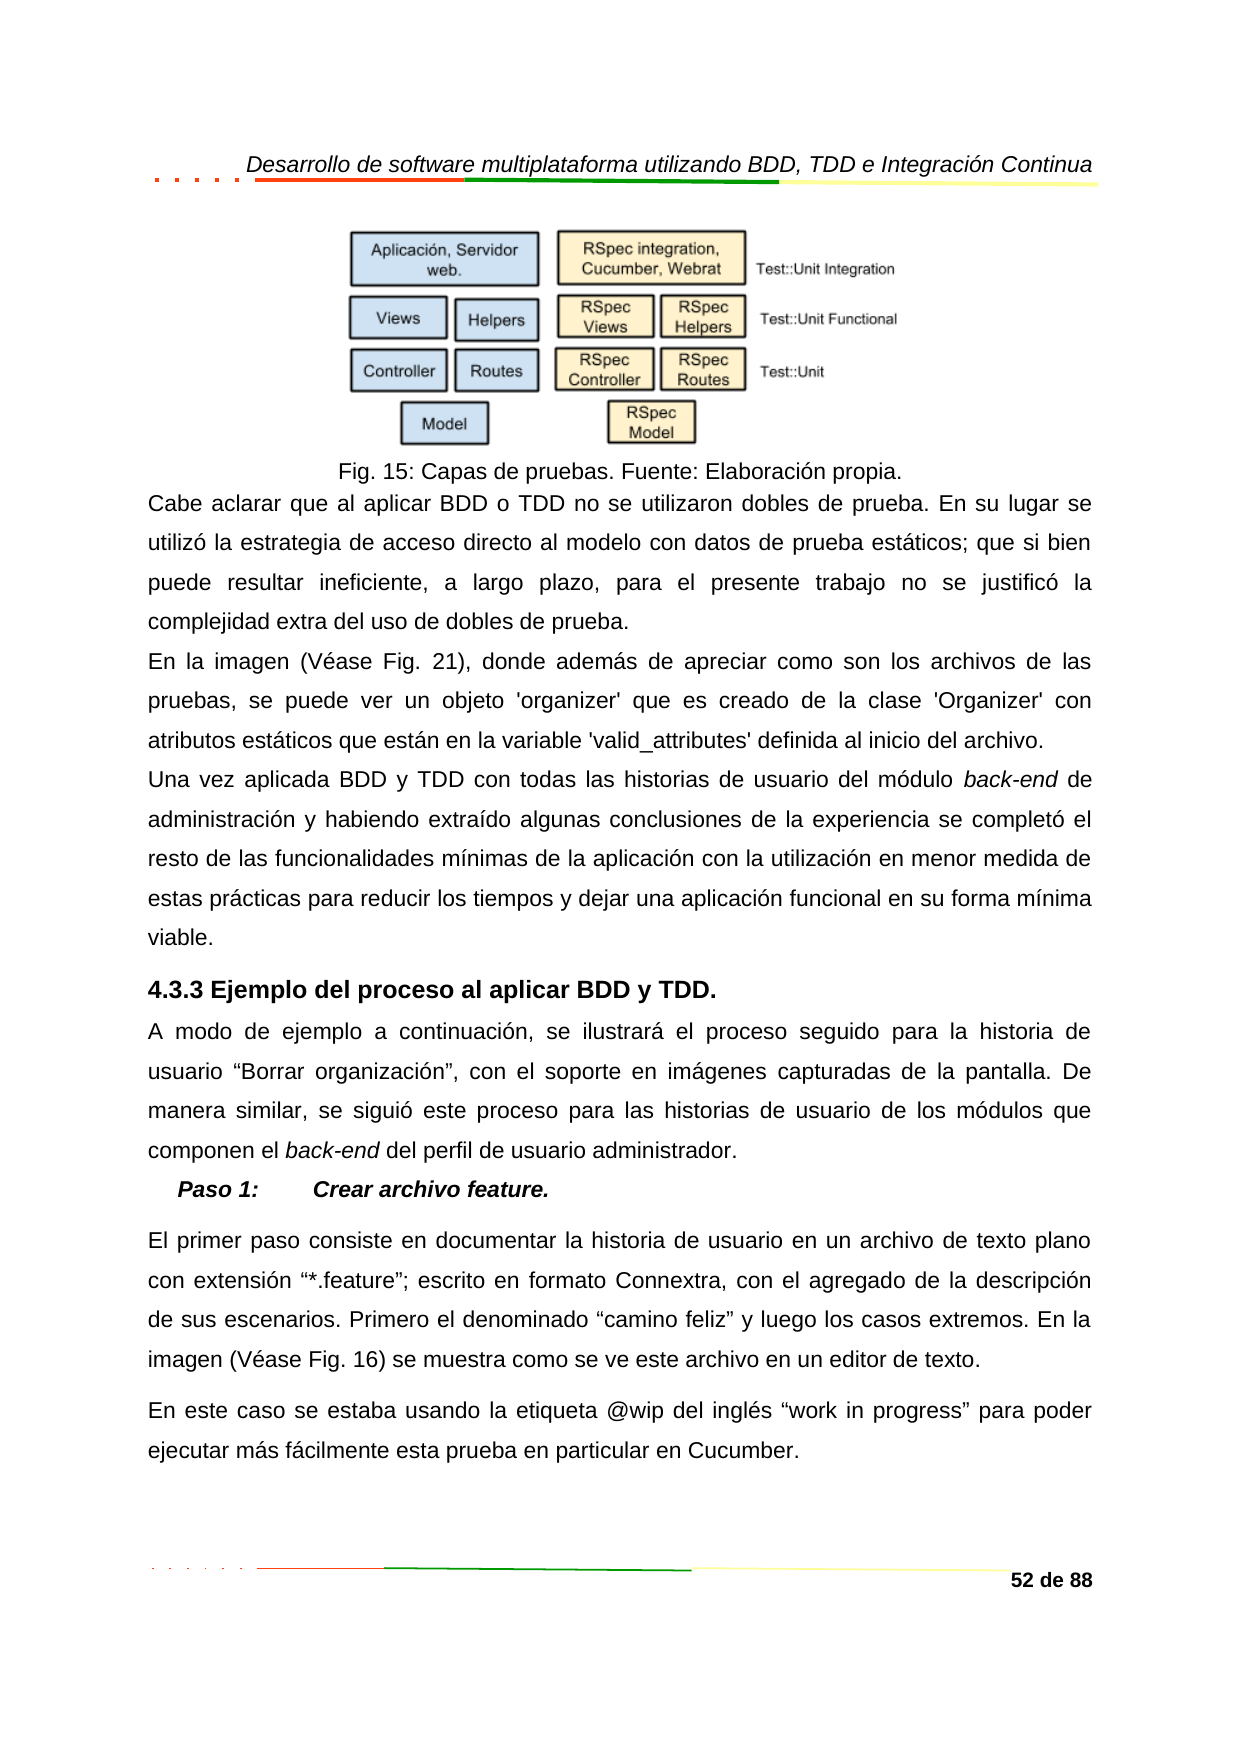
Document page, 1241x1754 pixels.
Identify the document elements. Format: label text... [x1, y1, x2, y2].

list Crear archivo feature. [177, 1176, 1093, 1203]
table_header [148, 217, 1093, 452]
text A modo de ejemplo a continuación, se ilustrará el proceso seguido para la historia de usuario “Borrar organización”, con el soporte en imágenes capturadas de la pantalla. De manera similar, se siguió este proceso para las historias de usuario de los módulos que componen el back-end del perfil de usuario administrador. [148, 1018, 1093, 1163]
text Cabe aclarar que al aplicar BDD o TDD no se utilizaron dobles de prueba. En su lugar se utilizó la estrategia de acceso directo al modelo con datos de prueba estáticos; que si bien puede resultar ineficiente, a largo plazo, para el presente trabajo no se justificó la complejidad extra del uso de dobles de prueba. [148, 490, 1093, 634]
picture [342, 222, 899, 447]
table_cell Fig. 15: Capas de pruebas. Fuente: Elaboración propia. [148, 452, 1093, 490]
text 4.3.3 Ejemplo del proceso al aplicar BDD y TDD. [148, 975, 1093, 1004]
list En este caso se estaba usando la etiqueta @wip del inglés “work in progress” para poder ejecutar más fácilmente esta prueba en particular en Cucumber. [148, 1397, 1093, 1463]
list El primer paso consiste en documentar la historia de usuario en un archivo de texto plano con extensión “*.feature”; escrito en formato Connextra, con el agregado de la descripción de sus escenarios. Primero el denominado “camino feliz” y luego los casos extremos. En la imagen (Véase Fig. 16) se muestra como se ve este archivo en un editor de texto. [148, 1227, 1093, 1372]
text Una vez aplicada BDD y TDD con todas las historias de usuario del módulo back-end de administración y habiendo extraído algunas conclusiones de la experiencia se completó el resto de las funcionalidades mínimas de la aplicación con la utilización en menor medida de estas prácticas para reducir los tiempos y dejar una aplicación funcional en su forma mínima viable. [148, 766, 1093, 950]
text En la imagen (Véase Fig. 21), donde además de apreciar como son los archivos de las pruebas, se puede ver un objeto 'organizer' que es creado de la clase 'Organizer' con atributos estáticos que están en la variable 'valid_attributes' definida al inicio del archivo. [148, 648, 1093, 753]
